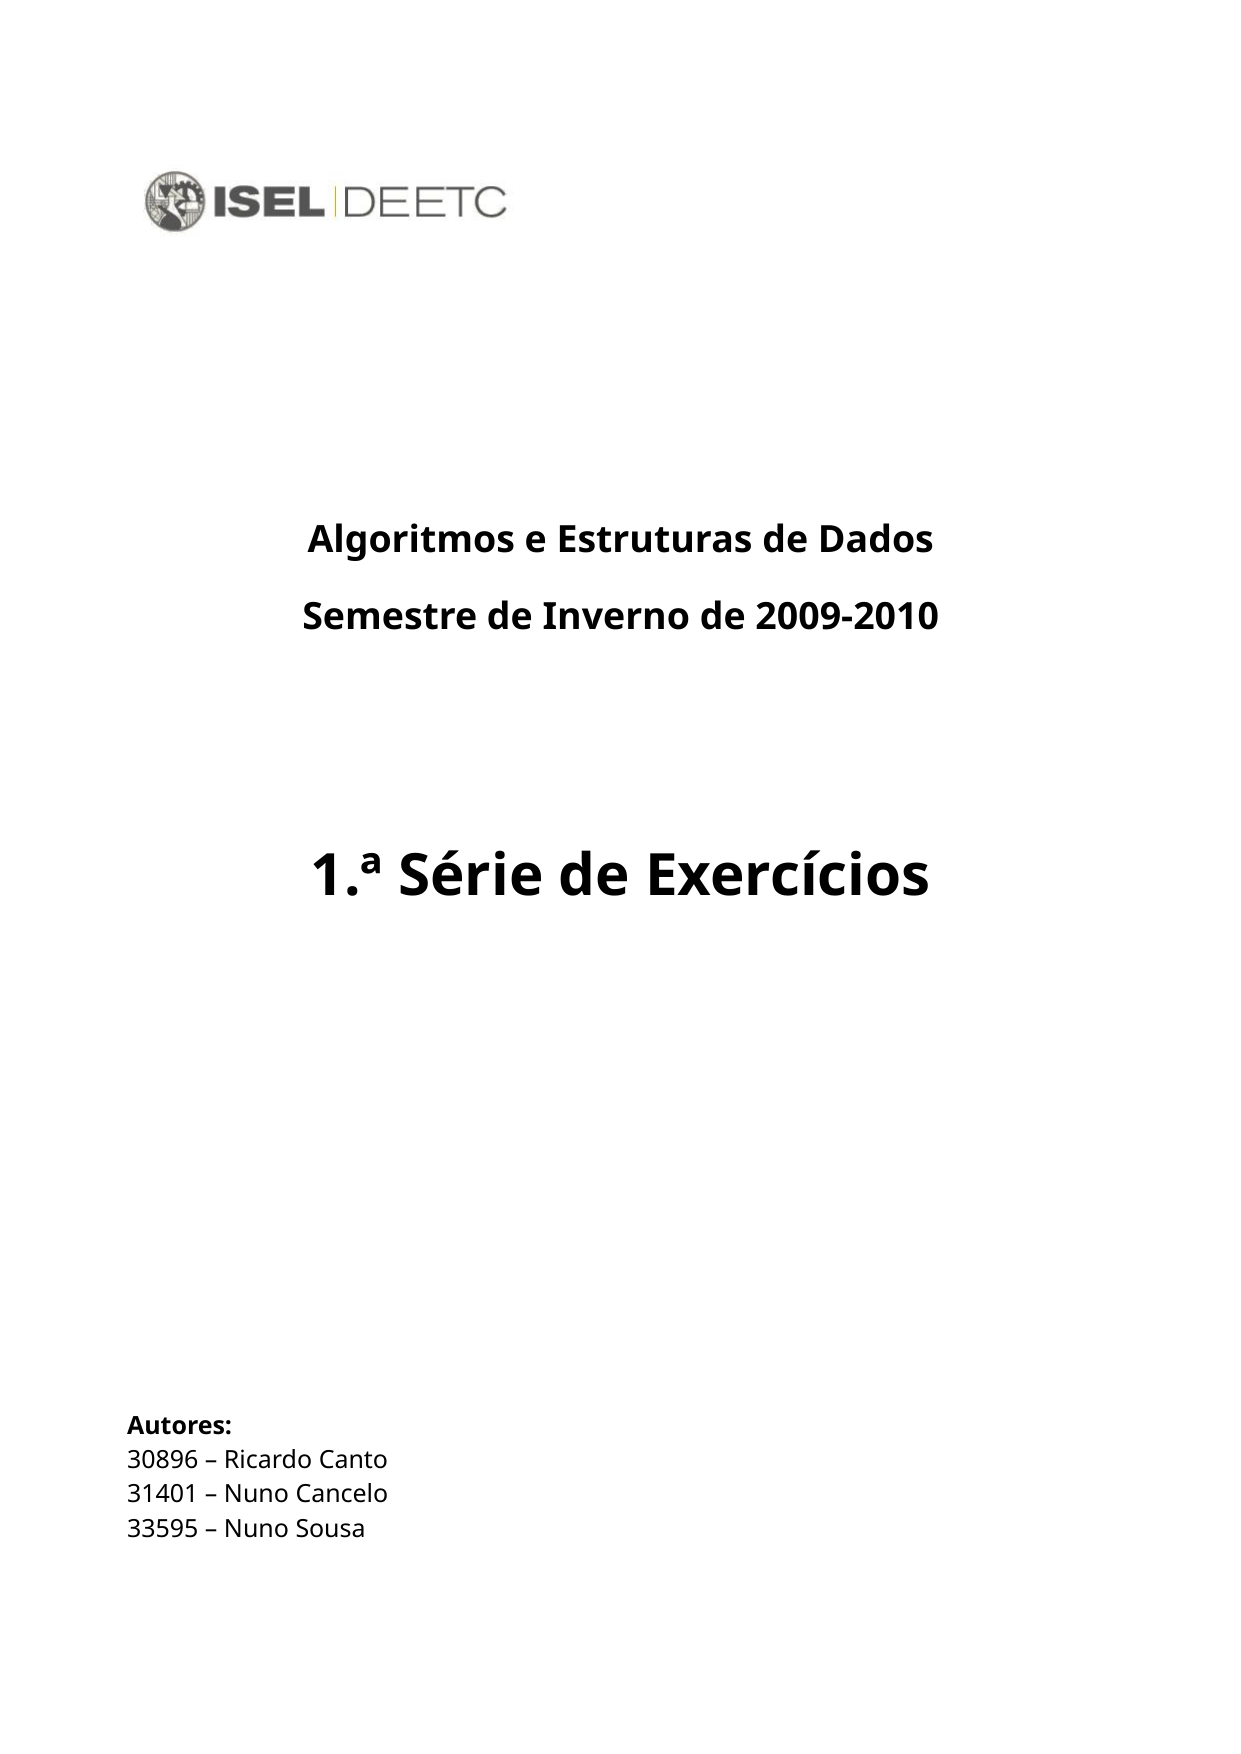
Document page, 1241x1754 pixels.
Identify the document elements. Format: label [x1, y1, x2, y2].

picture [135, 156, 537, 257]
